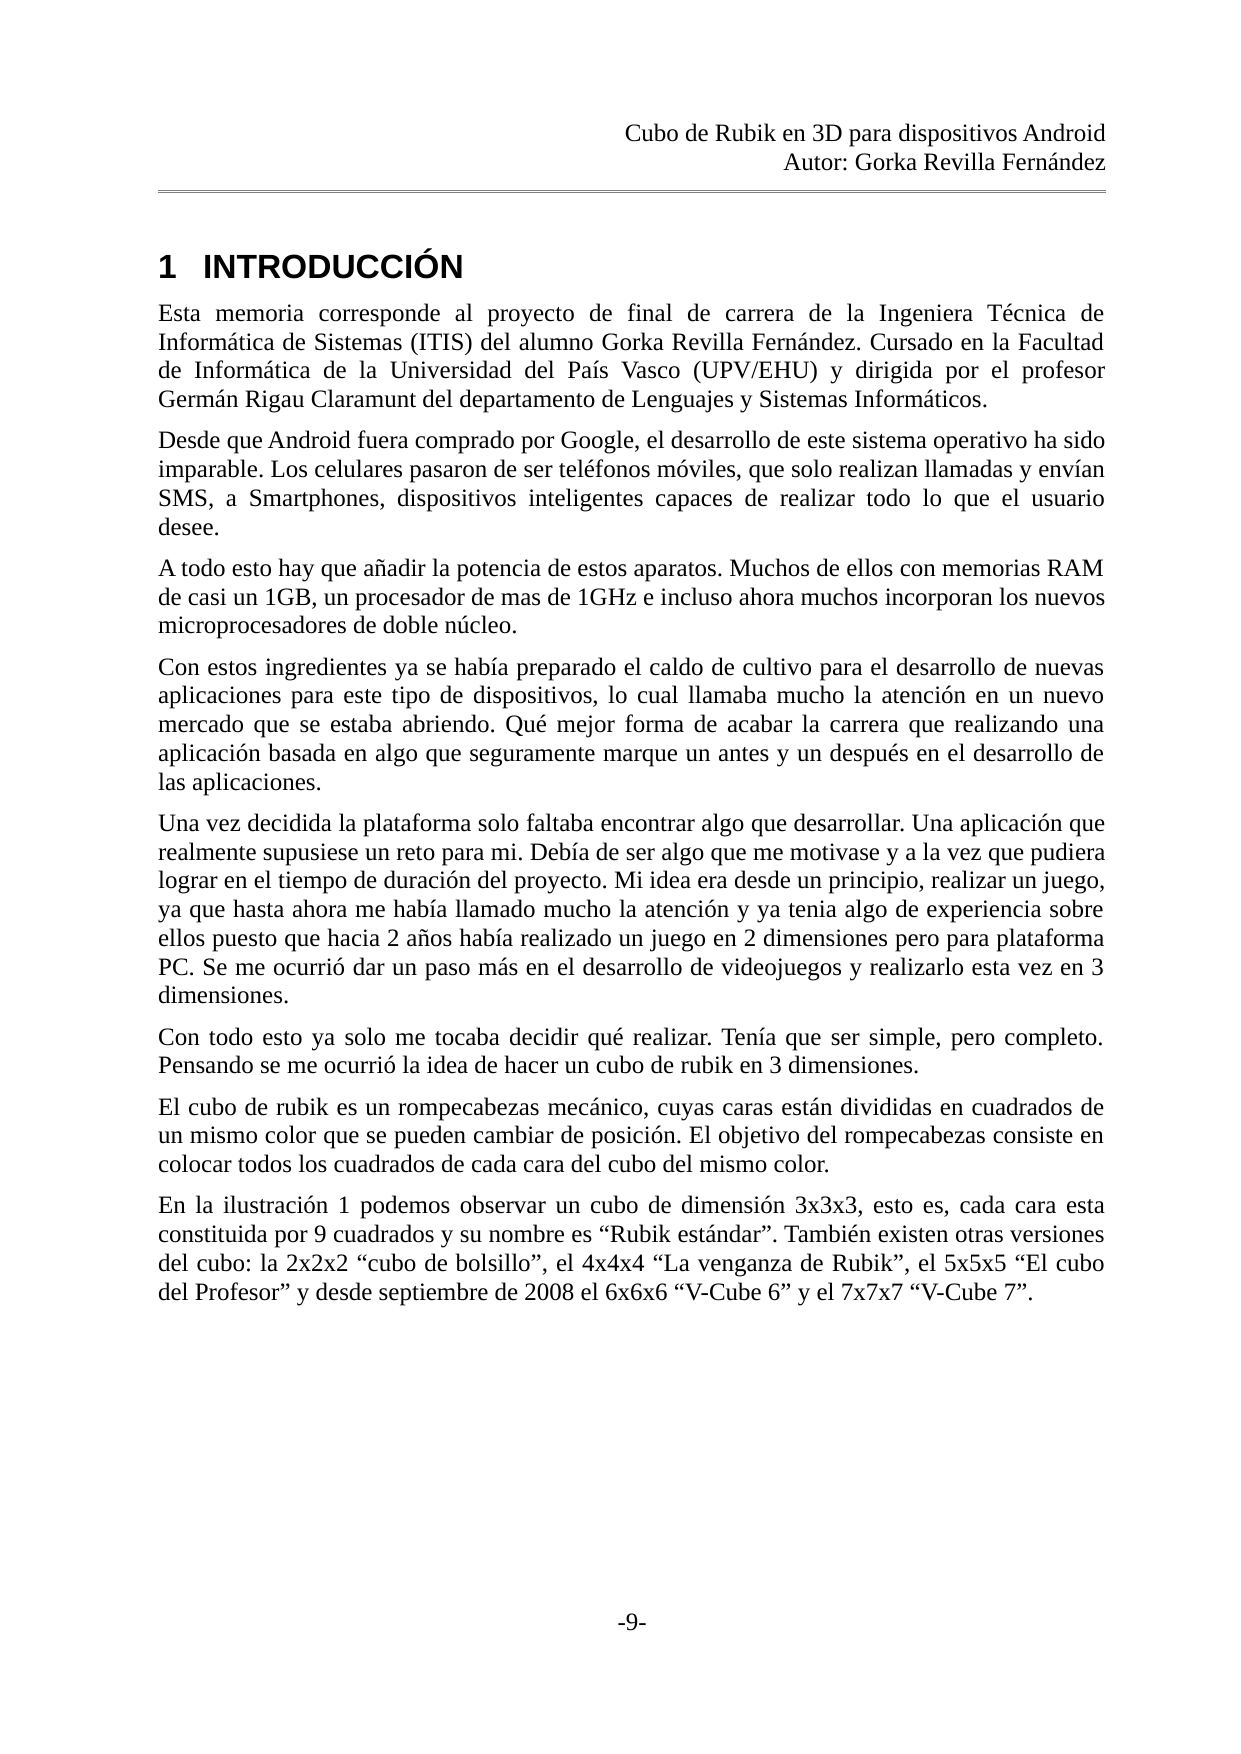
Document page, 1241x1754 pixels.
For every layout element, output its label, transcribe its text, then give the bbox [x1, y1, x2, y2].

text En la ilustración 1 podemos observar un cubo de dimensión 3x3x3, esto es, cada cara esta constituida por 9 cuadrados y su nombre es “Rubik estándar”. También existen otras versiones del cubo: la 2x2x2 “cubo de bolsillo”, el 4x4x4 “La venganza de Rubik”, el 5x5x5 “El cubo del Profesor” y desde septiembre de 2008 el 6x6x6 “V-Cube 6” y el 7x7x7 “V-Cube 7”. [158, 1190, 1106, 1305]
text Esta memoria corresponde al proyecto de final de carrera de la Ingeniera Técnica de Informática de Sistemas (ITIS) del alumno Gorka Revilla Fernández. Cursado en la Facultad de Informática de la Universidad del País Vasco (UPV/EHU) y dirigida por el profesor Germán Rigau Claramunt del departamento de Lenguajes y Sistemas Informáticos. [158, 298, 1106, 413]
text A todo esto hay que añadir la potencia de estos aparatos. Muchos de ellos con memorias RAM de casi un 1GB, un procesador de mas de 1GHz e incluso ahora muchos incorporan los nuevos microprocesadores de doble núcleo. [158, 553, 1106, 639]
text Con estos ingredientes ya se había preparado el caldo de cultivo para el desarrollo de nuevas aplicaciones para este tipo de dispositivos, lo cual llamaba mucho la atención en un nuevo mercado que se estaba abriendo. Qué mejor forma de acabar la carrera que realizando una aplicación basada en algo que seguramente marque un antes y un después en el desarrollo de las aplicaciones. [158, 652, 1106, 795]
text El cubo de rubik es un rompecabezas mecánico, cuyas caras están divididas en cuadrados de un mismo color que se pueden cambiar de posición. El objetivo del rompecabezas consiste en colocar todos los cuadrados de cada cara del cubo del mismo color. [158, 1092, 1106, 1178]
subtitle INTRODUCCIÓN [158, 247, 1106, 285]
text Con todo esto ya solo me tocaba decidir qué realizar. Tenía que ser simple, pero completo. Pensando se me ocurrió la idea de hacer un cubo de rubik en 3 dimensiones. [158, 1022, 1106, 1079]
text Una vez decidida la plataforma solo faltaba encontrar algo que desarrollar. Una aplicación que realmente supusiese un reto para mi. Debía de ser algo que me motivase y a la vez que pudiera lograr en el tiempo de duración del proyecto. Mi idea era desde un principio, realizar un juego, ya que hasta ahora me había llamado mucho la atención y ya tenia algo de experiencia sobre ellos puesto que hacia 2 años había realizado un juego en 2 dimensiones pero para plataforma PC. Se me ocurrió dar un paso más en el desarrollo de videojuegos y realizarlo esta vez en 3 dimensiones. [158, 808, 1106, 1009]
text Desde que Android fuera comprado por Google, el desarrollo de este sistema operativo ha sido imparable. Los celulares pasaron de ser teléfonos móviles, que solo realizan llamadas y envían SMS, a Smartphones, dispositivos inteligentes capaces de realizar todo lo que el usuario desee. [158, 425, 1106, 540]
